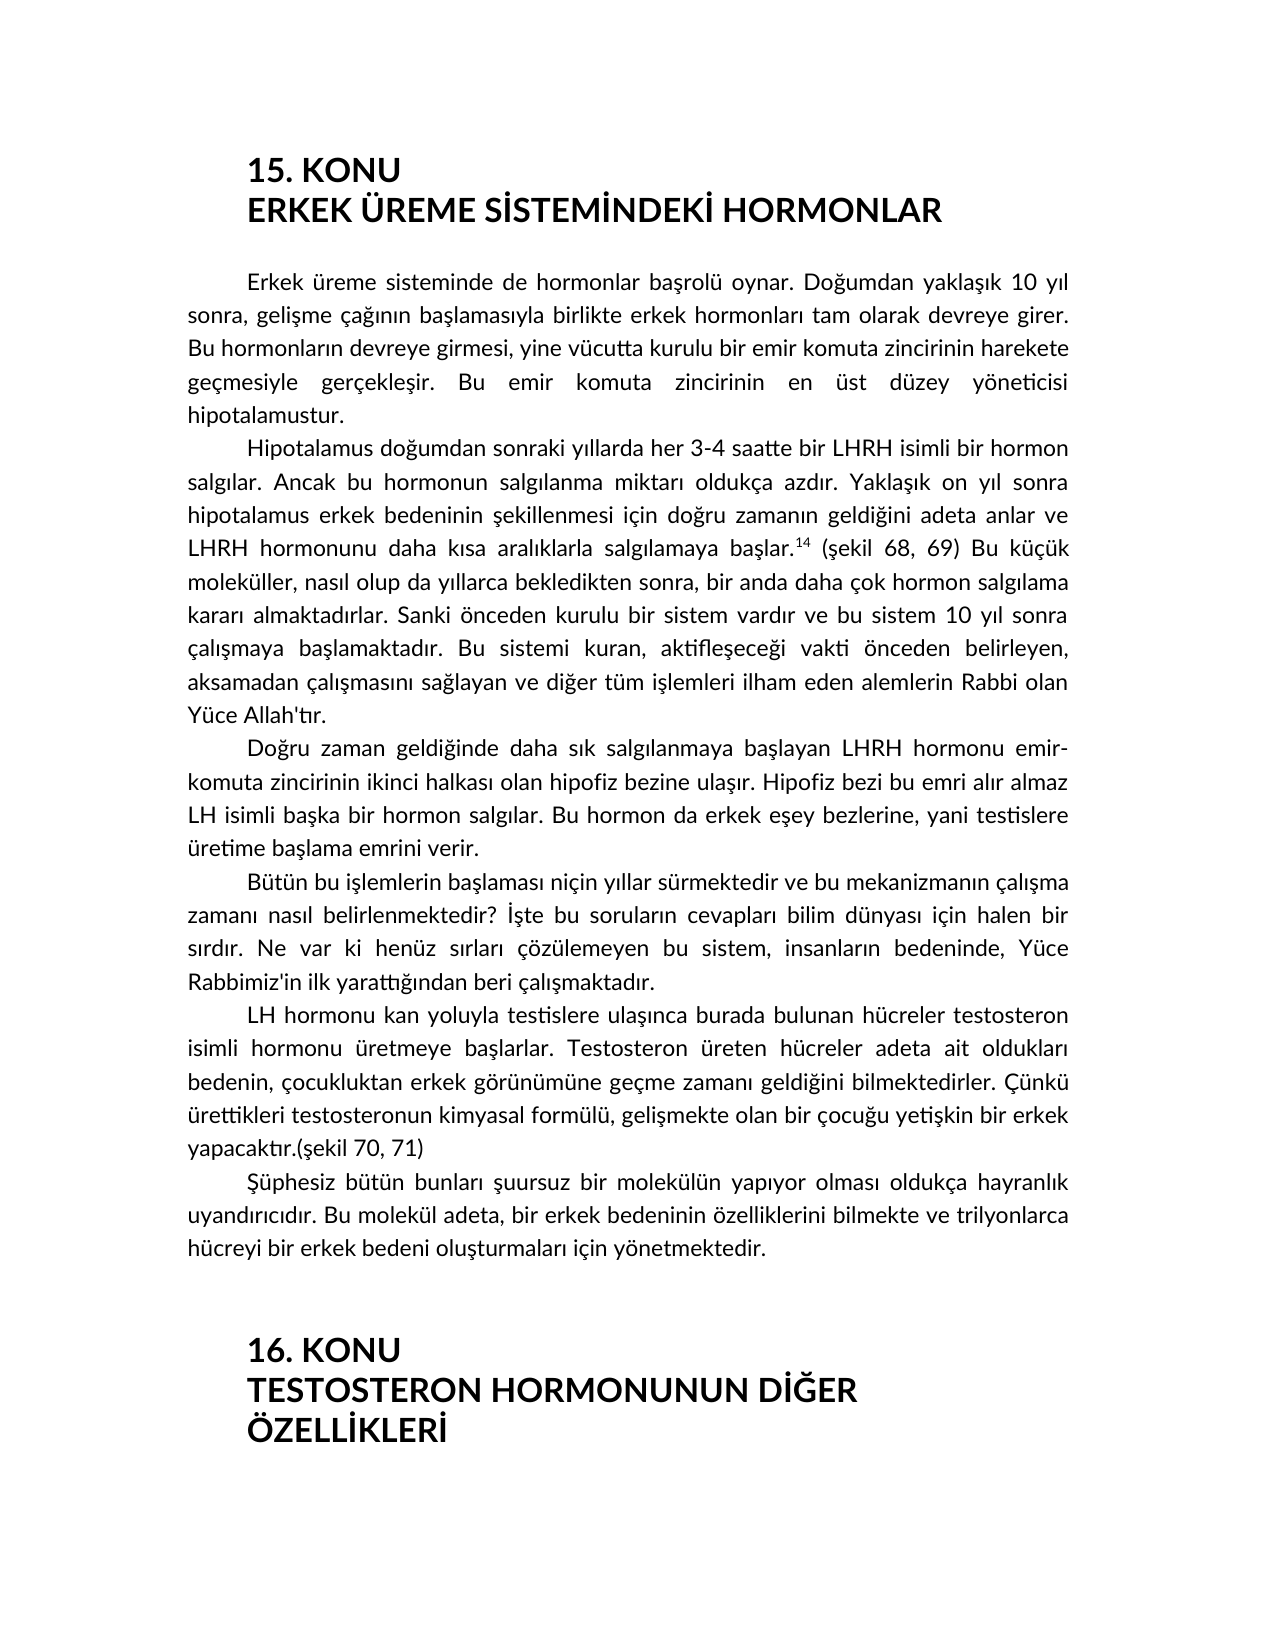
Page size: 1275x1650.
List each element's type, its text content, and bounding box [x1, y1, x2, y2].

text 15. KONU [187, 150, 1070, 190]
text Doğru zaman geldiğinde daha sık salgılanmaya başlayan LHRH hormonu emir-komuta zincirinin ikinci halkası olan hipofiz bezine ulaşır. Hipofiz bezi bu emri alır almaz LH isimli başka bir hormon salgılar. Bu hormon da erkek eşey bezlerine, yani testislere üretime başlama emrini verir. [187, 730, 1070, 863]
text Şüphesiz bütün bunları şuursuz bir molekülün yapıyor olması oldukça hayranlık uyandırıcıdır. Bu molekül adeta, bir erkek bedeninin özelliklerini bilmekte ve trilyonlarca hücreyi bir erkek bedeni oluşturmaları için yönetmektedir. [187, 1163, 1070, 1263]
text ERKEK ÜREME SİSTEMİNDEKİ HORMONLAR [187, 190, 1070, 230]
text Hipotalamus doğumdan sonraki yıllarda her 3-4 saatte bir LHRH isimli bir hormon salgılar. Ancak bu hormonun salgılanma miktarı oldukça azdır. Yaklaşık on yıl sonra hipotalamus erkek bedeninin şekillenmesi için doğru zamanın geldiğini adeta anlar ve LHRH hormonunu daha kısa aralıklarla salgılamaya başlar.14 (şekil 68, 69) Bu küçük moleküller, nasıl olup da yıllarca bekledikten sonra, bir anda daha çok hormon salgılama kararı almaktadırlar. Sanki önceden kurulu bir sistem vardır ve bu sistem 10 yıl sonra çalışmaya başlamaktadır. Bu sistemi kuran, aktifleşeceği vakti önceden belirleyen, aksamadan çalışmasını sağlayan ve diğer tüm işlemleri ilham eden alemlerin Rabbi olan Yüce Allah'tır. [187, 430, 1070, 730]
text Erkek üreme sisteminde de hormonlar başrolü oynar. Doğumdan yaklaşık 10 yıl sonra, gelişme çağının başlamasıyla birlikte erkek hormonları tam olarak devreye girer. Bu hormonların devreye girmesi, yine vücutta kurulu bir emir komuta zincirinin harekete geçmesiyle gerçekleşir. Bu emir komuta zincirinin en üst düzey yöneticisi hipotalamustur. [187, 263, 1070, 430]
text TESTOSTERON HORMONUNUN DİĞER [187, 1370, 1070, 1410]
text LH hormonu kan yoluyla testislere ulaşınca burada bulunan hücreler testosteron isimli hormonu üretmeye başlarlar. Testosteron üreten hücreler adeta ait oldukları bedenin, çocukluktan erkek görünümüne geçme zamanı geldiğini bilmektedirler. Çünkü ürettikleri testosteronun kimyasal formülü, gelişmekte olan bir çocuğu yetişkin bir erkek yapacaktır.(şekil 70, 71) [187, 997, 1070, 1163]
text ÖZELLİKLERİ [187, 1410, 1070, 1450]
text Bütün bu işlemlerin başlaması niçin yıllar sürmektedir ve bu mekanizmanın çalışma zamanı nasıl belirlenmektedir? İşte bu soruların cevapları bilim dünyası için halen bir sırdır. Ne var ki henüz sırları çözülemeyen bu sistem, insanların bedeninde, Yüce Rabbimiz'in ilk yarattığından beri çalışmaktadır. [187, 863, 1070, 997]
text 16. KONU [187, 1330, 1070, 1370]
